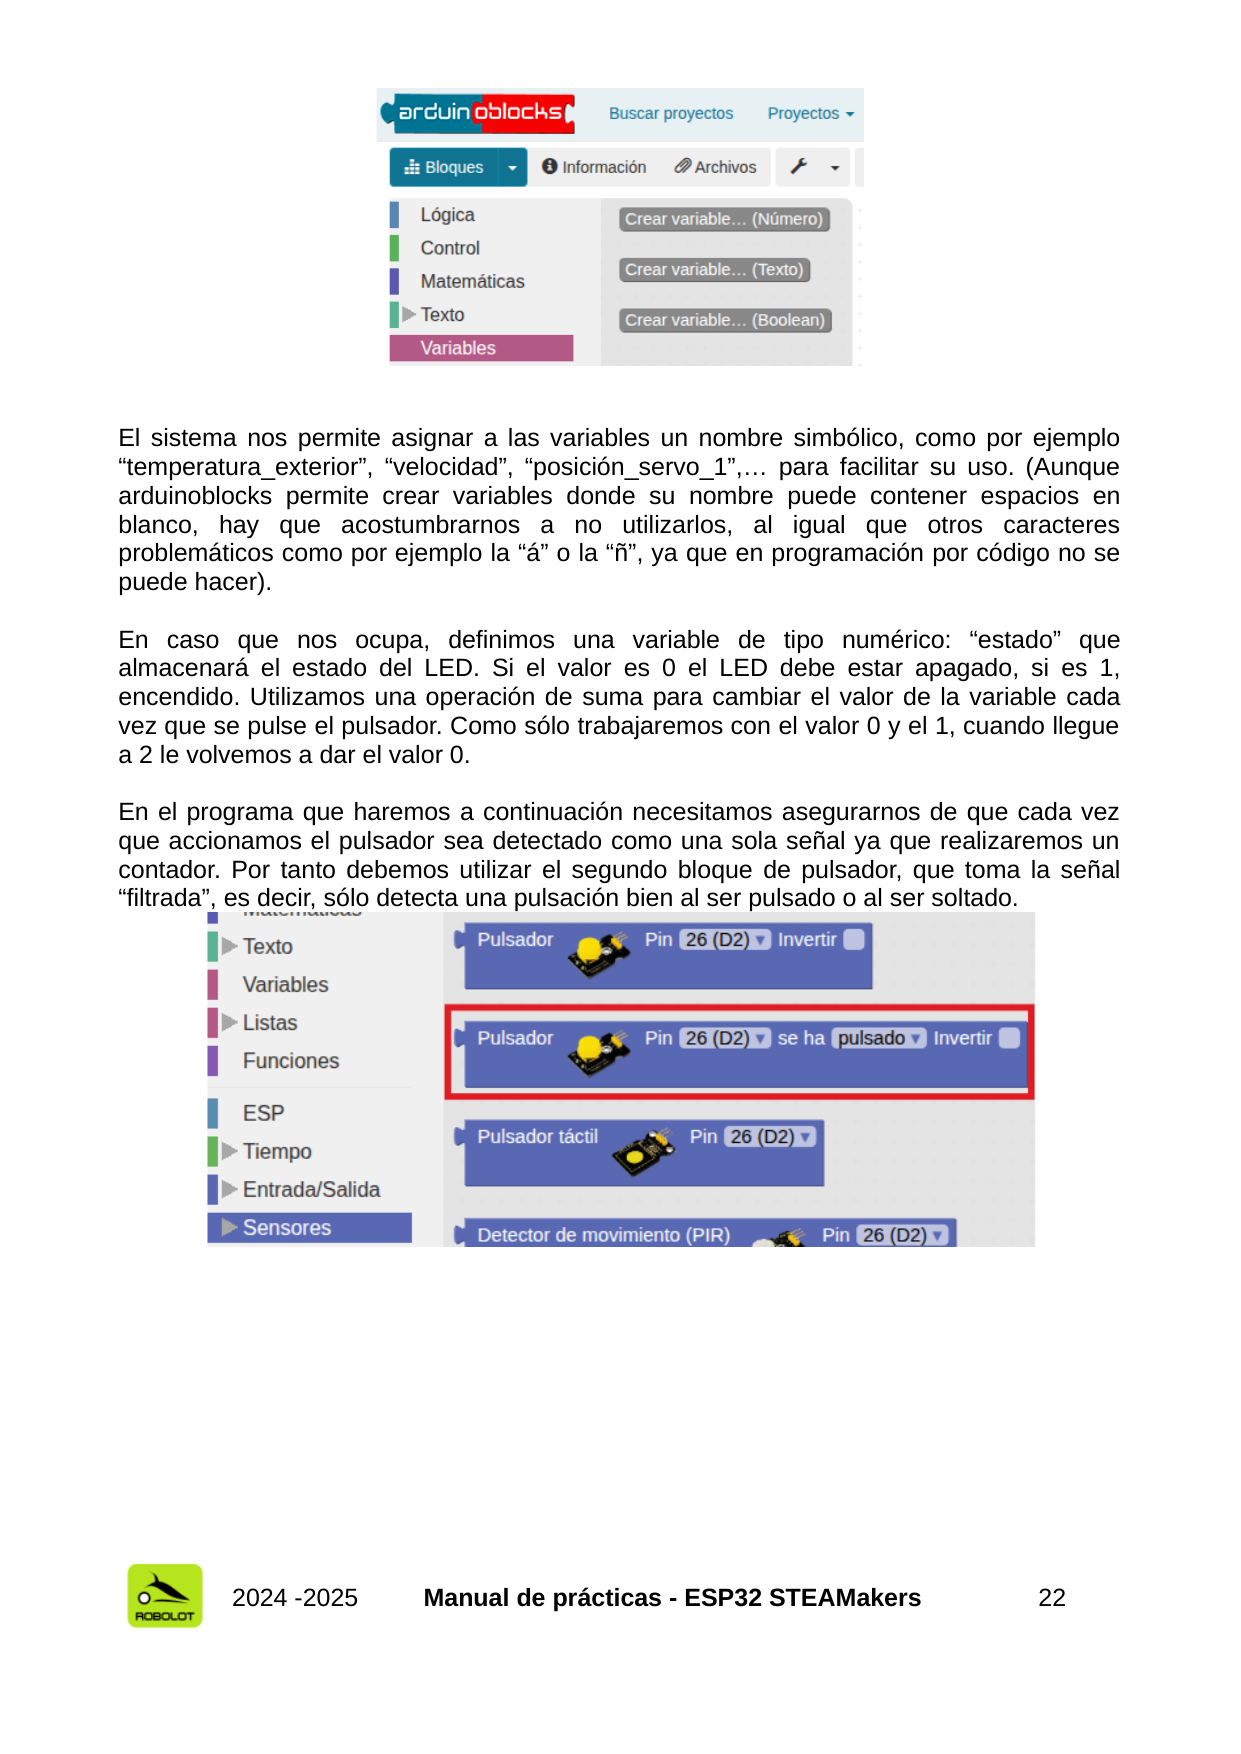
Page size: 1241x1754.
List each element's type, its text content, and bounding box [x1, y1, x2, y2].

picture [376, 88, 864, 366]
text En el programa que haremos a continuación necesitamos asegurarnos de que cada vez que accionamos el pulsador sea detectado como una sola señal ya que realizaremos un contador. Por tanto debemos utilizar el segundo bloque de pulsador, que toma la señal “filtrada”, es decir, sólo detecta una pulsación bien al ser pulsado o al ser soltado. [118, 797, 1122, 912]
picture [205, 912, 1036, 1247]
text En caso que nos ocupa, definimos una variable de tipo numérico: “estado” que almacenará el estado del LED. Si el valor es 0 el LED debe estar apagado, si es 1, encendido. Utilizamos una operación de suma para cambiar el valor de la variable cada vez que se pulse el pulsador. Como sólo trabajaremos con el valor 0 y el 1, cuando llegue a 2 le volvemos a dar el valor 0. [118, 625, 1122, 768]
text El sistema nos permite asignar a las variables un nombre simbólico, como por ejemplo “temperatura_exterior”, “velocidad”, “posición_servo_1”,… para facilitar su uso. (Aunque arduinoblocks permite crear variables donde su nombre puede contener espacios en blanco, hay que acostumbrarnos a no utilizarlos, al igual que otros caracteres problemáticos como por ejemplo la “á” o la “ñ”, ya que en programación por código no se puede hacer). [118, 423, 1122, 596]
picture [126, 1563, 205, 1631]
